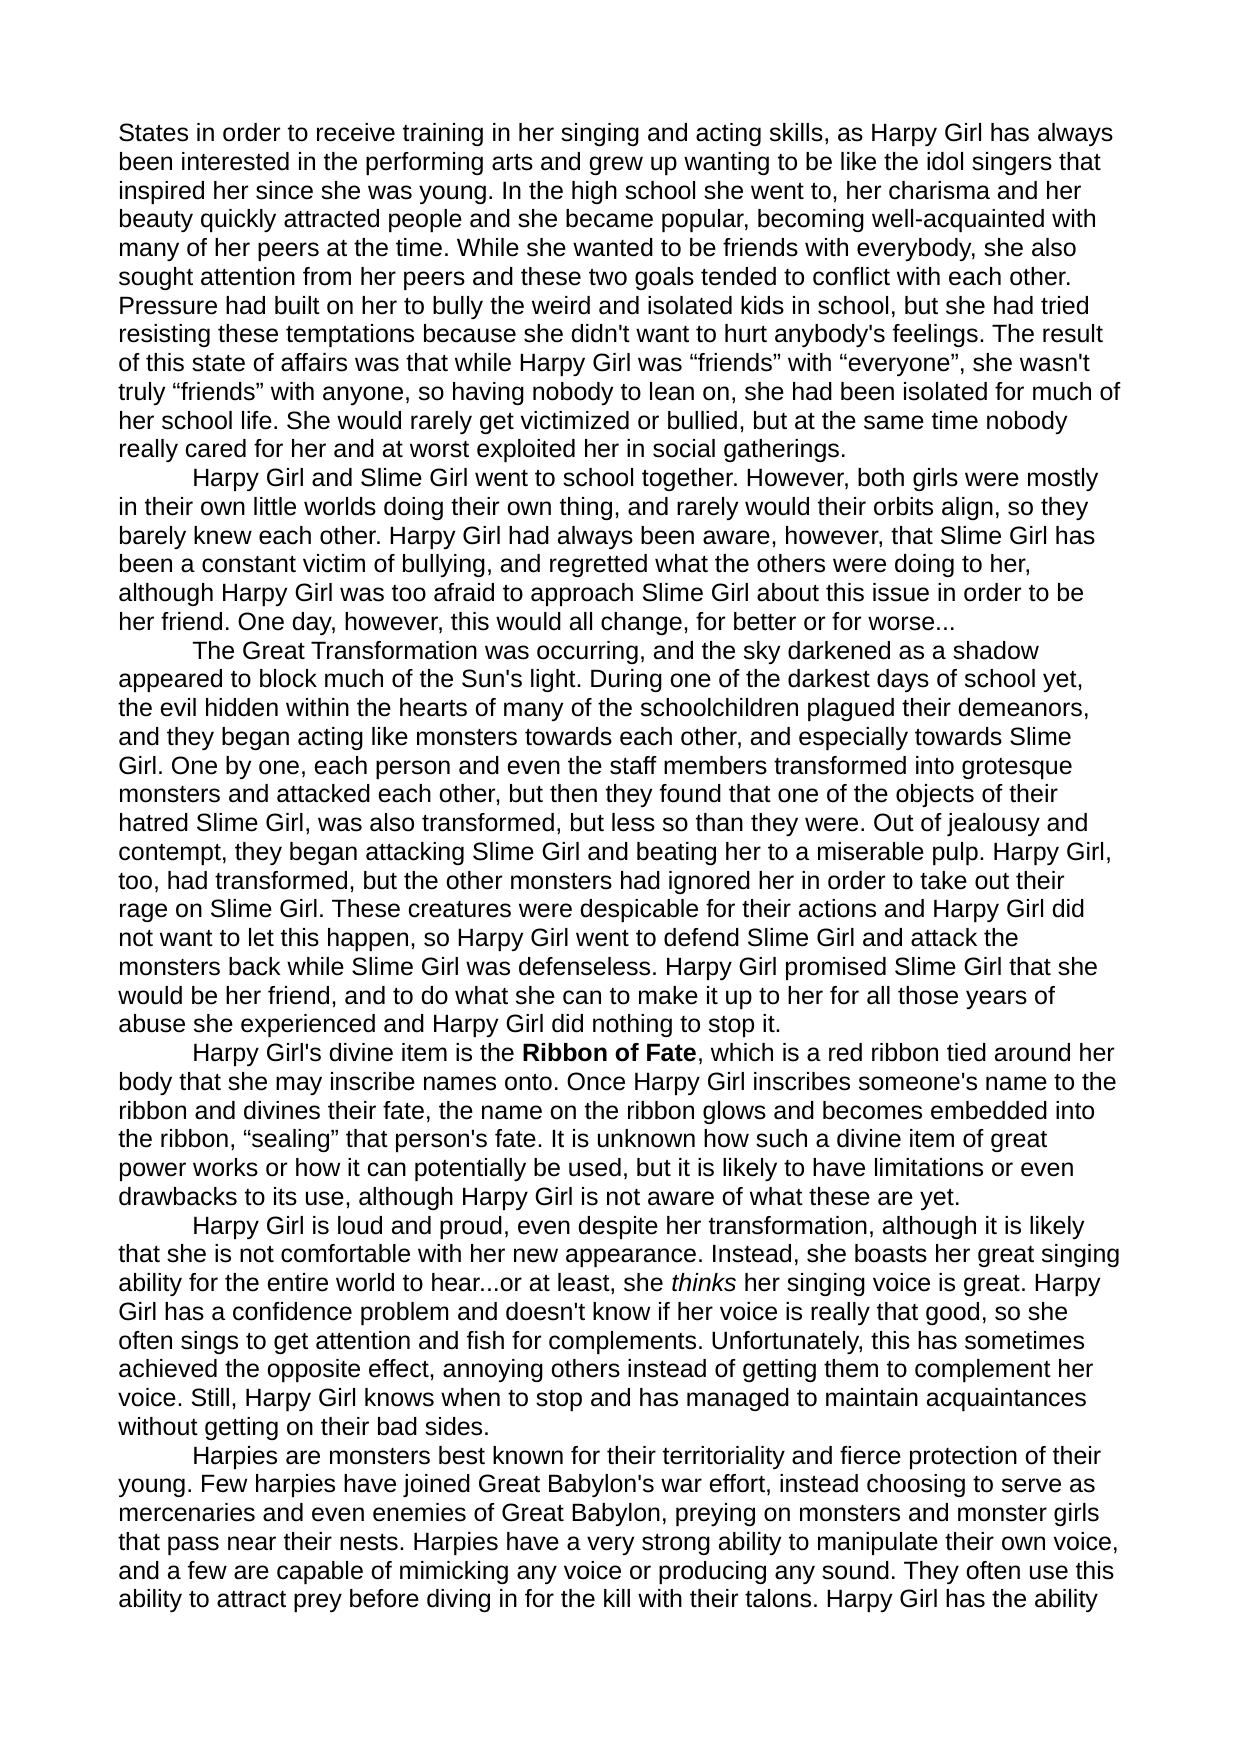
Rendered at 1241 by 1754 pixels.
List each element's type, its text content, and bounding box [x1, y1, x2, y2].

text Harpies are monsters best known for their territoriality and fierce protection of their young. Few harpies have joined Great Babylon's war effort, instead choosing to serve as mercenaries and even enemies of Great Babylon, preying on monsters and monster girls that pass near their nests. Harpies have a very strong ability to manipulate their own voice, and a few are capable of mimicking any voice or producing any sound. They often use this ability to attract prey before diving in for the kill with their talons. Harpy Girl has the ability [118, 1441, 1122, 1613]
text Harpy Girl and Slime Girl went to school together. However, both girls were mostly in their own little worlds doing their own thing, and rarely would their orbits align, so they barely knew each other. Harpy Girl had always been aware, however, that Slime Girl has been a constant victim of bullying, and regretted what the others were doing to her, although Harpy Girl was too afraid to approach Slime Girl about this issue in order to be her friend. One day, however, this would all change, for better or for worse... [118, 463, 1122, 636]
text Harpy Girl's divine item is the Ribbon of Fate, which is a red ribbon tied around her body that she may inscribe names onto. Once Harpy Girl inscribes someone's name to the ribbon and divines their fate, the name on the ribbon glows and becomes embedded into the ribbon, “sealing” that person's fate. It is unknown how such a divine item of great power works or how it can potentially be used, but it is likely to have limitations or even drawbacks to its use, although Harpy Girl is not aware of what these are yet. [118, 1038, 1122, 1211]
text The Great Transformation was occurring, and the sky darkened as a shadow appeared to block much of the Sun's light. During one of the darkest days of school yet, the evil hidden within the hearts of many of the schoolchildren plagued their demeanors, and they began acting like monsters towards each other, and especially towards Slime Girl. One by one, each person and even the staff members transformed into grotesque monsters and attacked each other, but then they found that one of the objects of their hatred Slime Girl, was also transformed, but less so than they were. Out of jealousy and contempt, they began attacking Slime Girl and beating her to a miserable pulp. Harpy Girl, too, had transformed, but the other monsters had ignored her in order to take out their rage on Slime Girl. These creatures were despicable for their actions and Harpy Girl did not want to let this happen, so Harpy Girl went to defend Slime Girl and attack the monsters back while Slime Girl was defenseless. Harpy Girl promised Slime Girl that she would be her friend, and to do what she can to make it up to her for all those years of abuse she experienced and Harpy Girl did nothing to stop it. [118, 636, 1122, 1038]
text Harpy Girl is loud and proud, even despite her transformation, although it is likely that she is not comfortable with her new appearance. Instead, she boasts her great singing ability for the entire world to hear...or at least, she thinks her singing voice is great. Harpy Girl has a confidence problem and doesn't know if her voice is really that good, so she often sings to get attention and fish for complements. Unfortunately, this has sometimes achieved the opposite effect, annoying others instead of getting them to complement her voice. Still, Harpy Girl knows when to stop and has managed to maintain acquaintances without getting on their bad sides. [118, 1211, 1122, 1441]
text States in order to receive training in her singing and acting skills, as Harpy Girl has always been interested in the performing arts and grew up wanting to be like the idol singers that inspired her since she was young. In the high school she went to, her charisma and her beauty quickly attracted people and she became popular, becoming well-acquainted with many of her peers at the time. While she wanted to be friends with everybody, she also sought attention from her peers and these two goals tended to conflict with each other. Pressure had built on her to bully the weird and isolated kids in school, but she had tried resisting these temptations because she didn't want to hurt anybody's feelings. The result of this state of affairs was that while Harpy Girl was “friends” with “everyone”, she wasn't truly “friends” with anyone, so having nobody to lean on, she had been isolated for much of her school life. She would rarely get victimized or bullied, but at the same time nobody really cared for her and at worst exploited her in social gatherings. [118, 118, 1122, 463]
